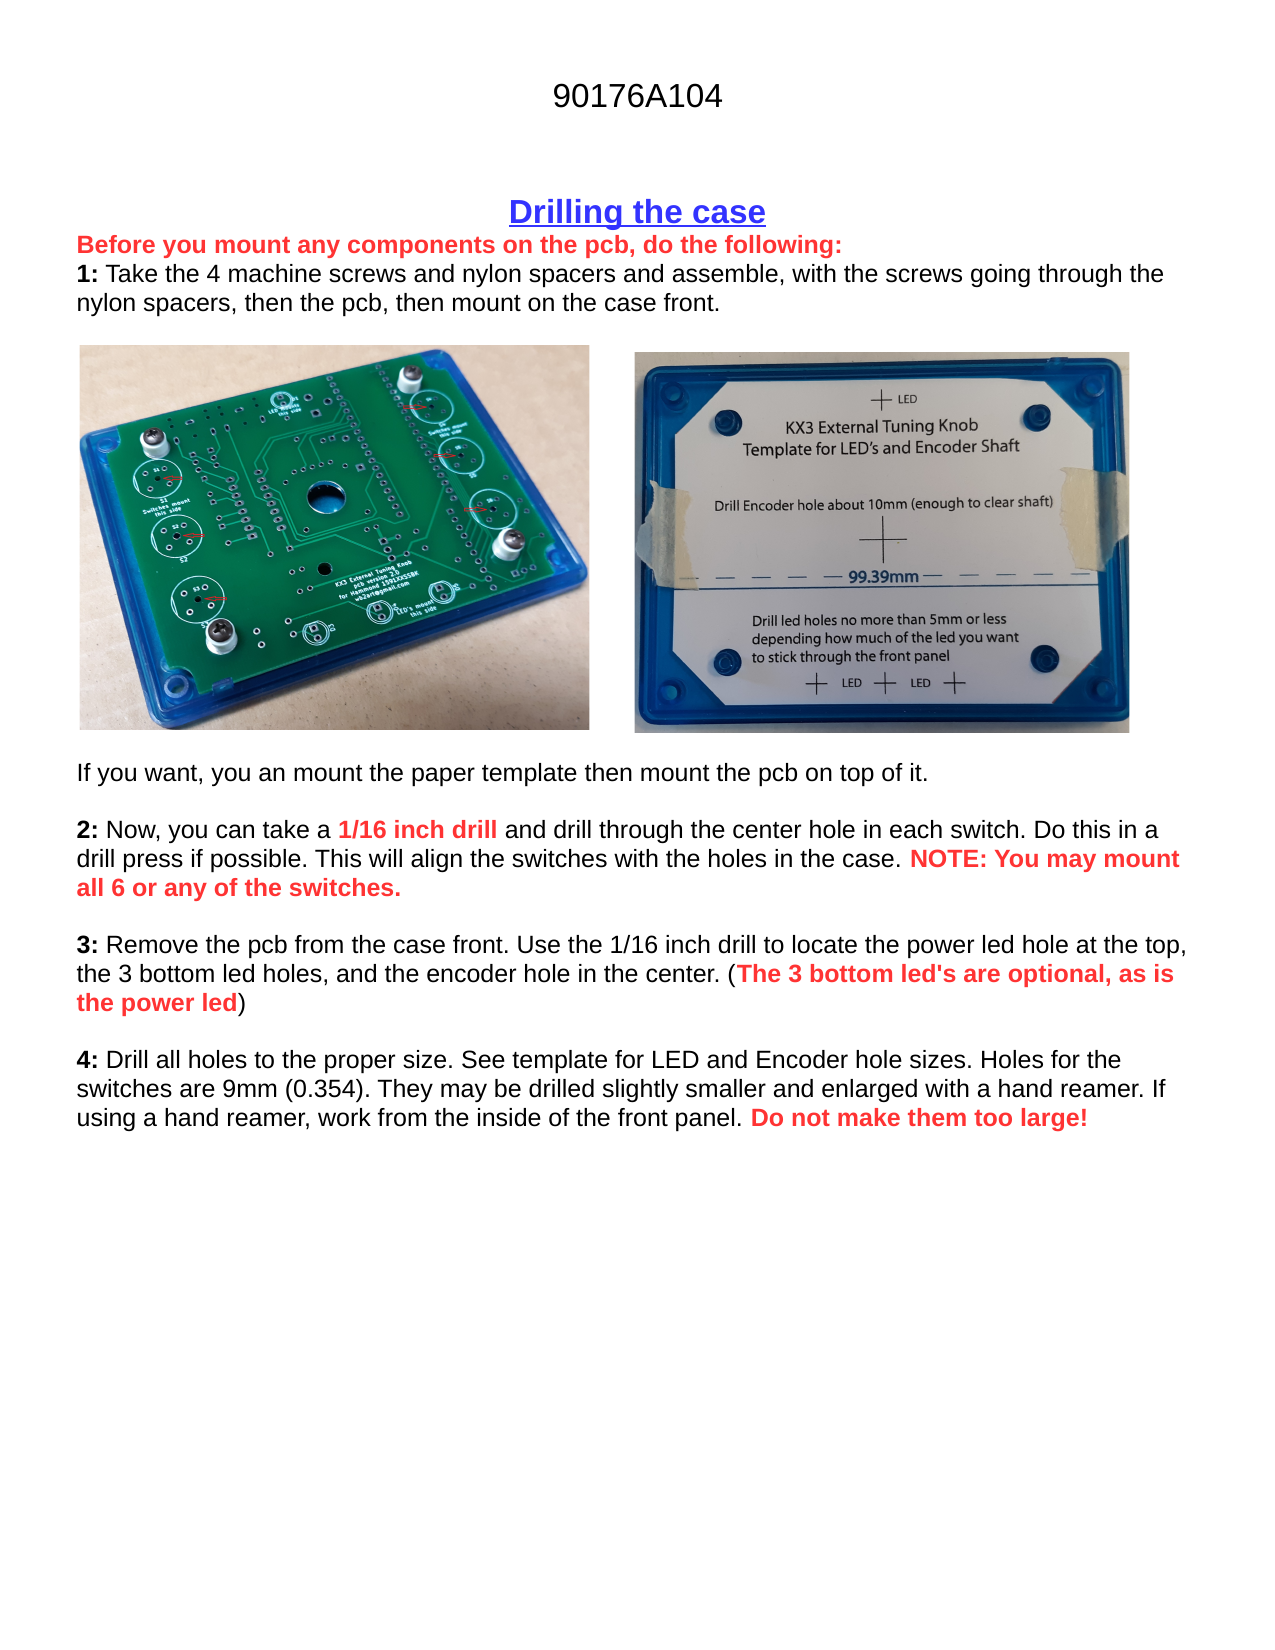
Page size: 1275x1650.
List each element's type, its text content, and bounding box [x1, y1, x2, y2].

text If you want, you an mount the paper template then mount the pcb on top of it. [76, 758, 1198, 787]
picture [79, 345, 590, 730]
picture [634, 352, 1130, 733]
text 90176A104 [76, 76, 1198, 115]
text 1: Take the 4 machine screws and nylon spacers and assemble, with the screws going through the nylon spacers, then the pcb, then mount on the case front. [76, 259, 1198, 316]
text 3: Remove the pcb from the case front. Use the 1/16 inch drill to locate the power led hole at the top, the 3 bottom led holes, and the encoder hole in the center. (The 3 bottom led's are optional, as is the power led) [76, 930, 1198, 1017]
text 4: Drill all holes to the proper size. See template for LED and Encoder hole sizes. Holes for the switches are 9mm (0.354). They may be drilled slightly smaller and enlarged with a hand reamer. If using a hand reamer, work from the inside of the front panel. Do not make them too large! [76, 1045, 1198, 1132]
text 2: Now, you can take a 1/16 inch drill and drill through the center hole in each switch. Do this in a drill press if possible. This will align the switches with the holes in the case. NOTE: You may mount all 6 or any of the switches. [76, 815, 1198, 902]
text Drilling the case [76, 192, 1198, 230]
text Before you mount any components on the pcb, do the following: [76, 230, 1198, 259]
